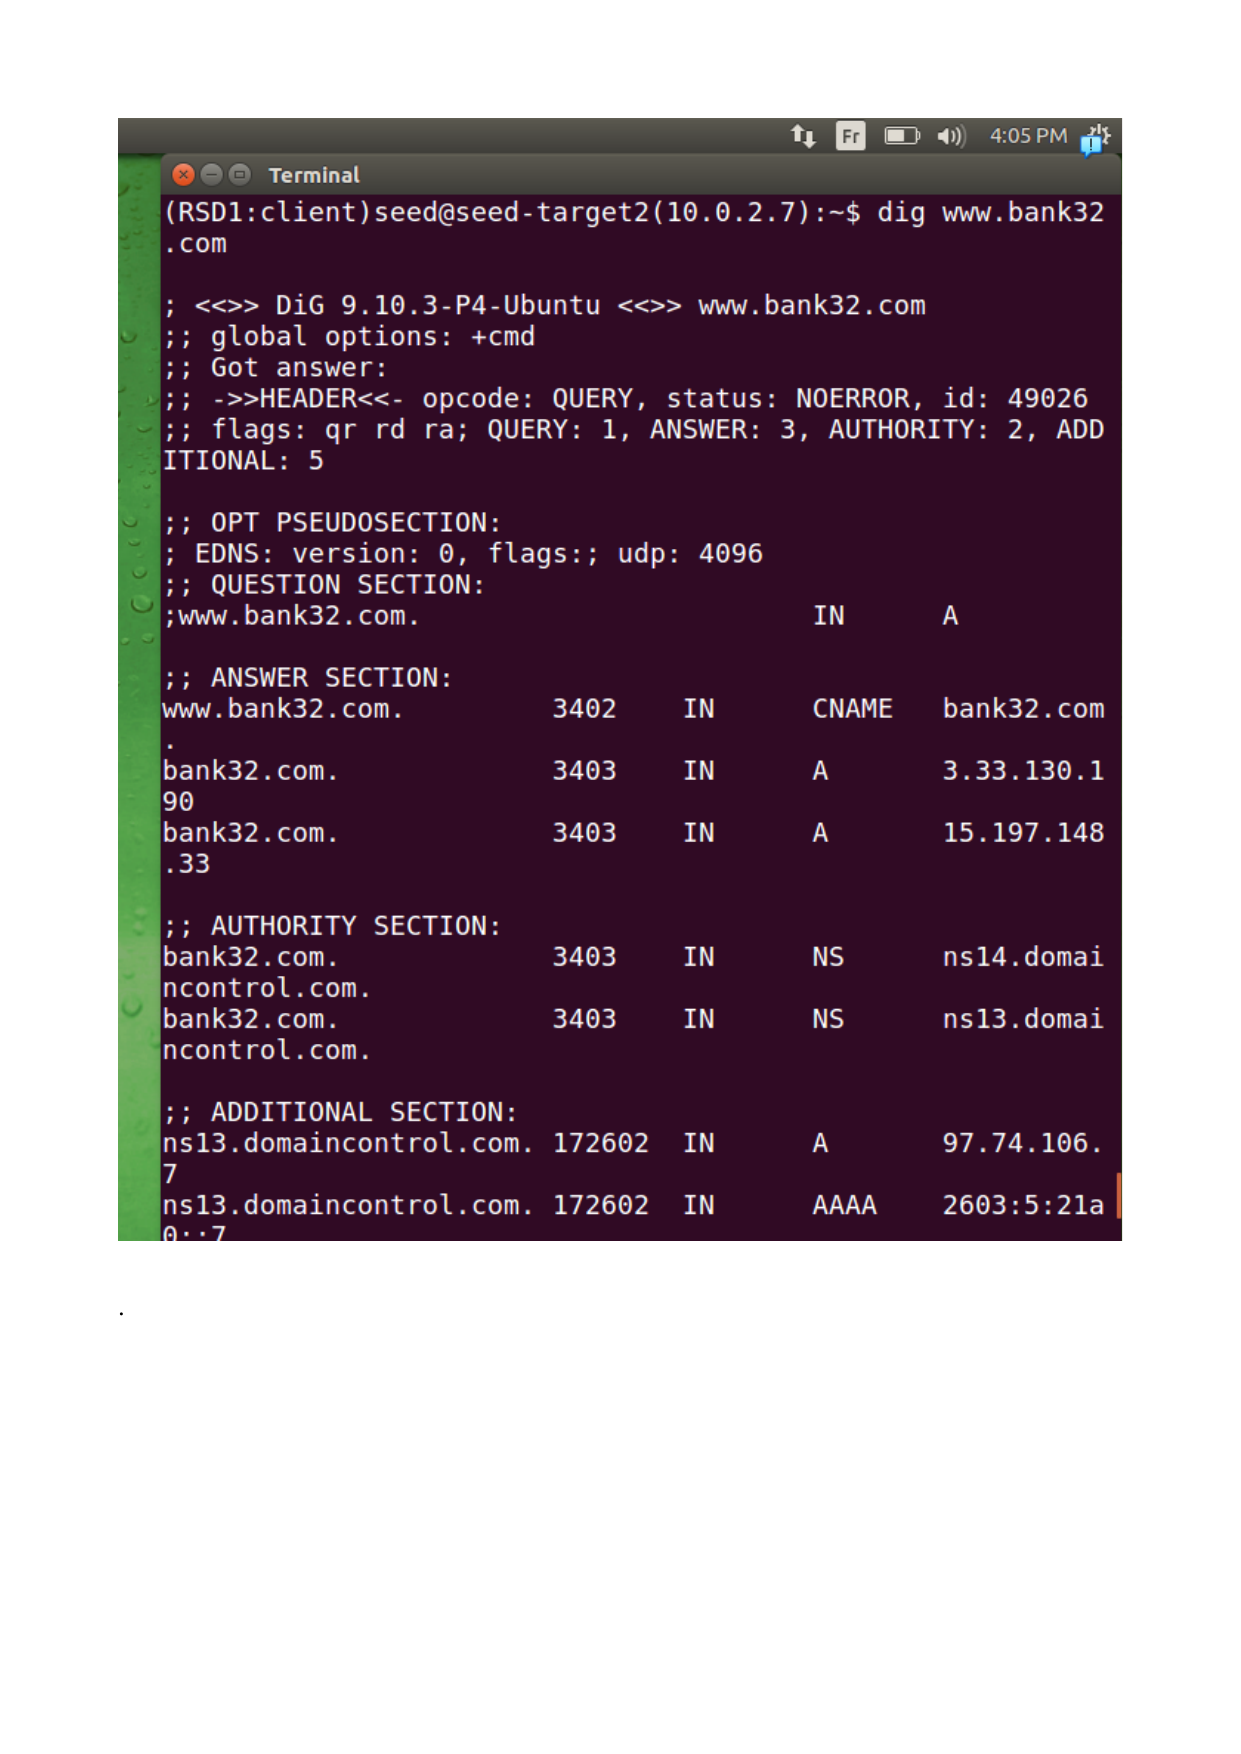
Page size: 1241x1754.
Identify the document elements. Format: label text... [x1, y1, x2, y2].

picture [118, 118, 1123, 1241]
text . [118, 1292, 1122, 1321]
